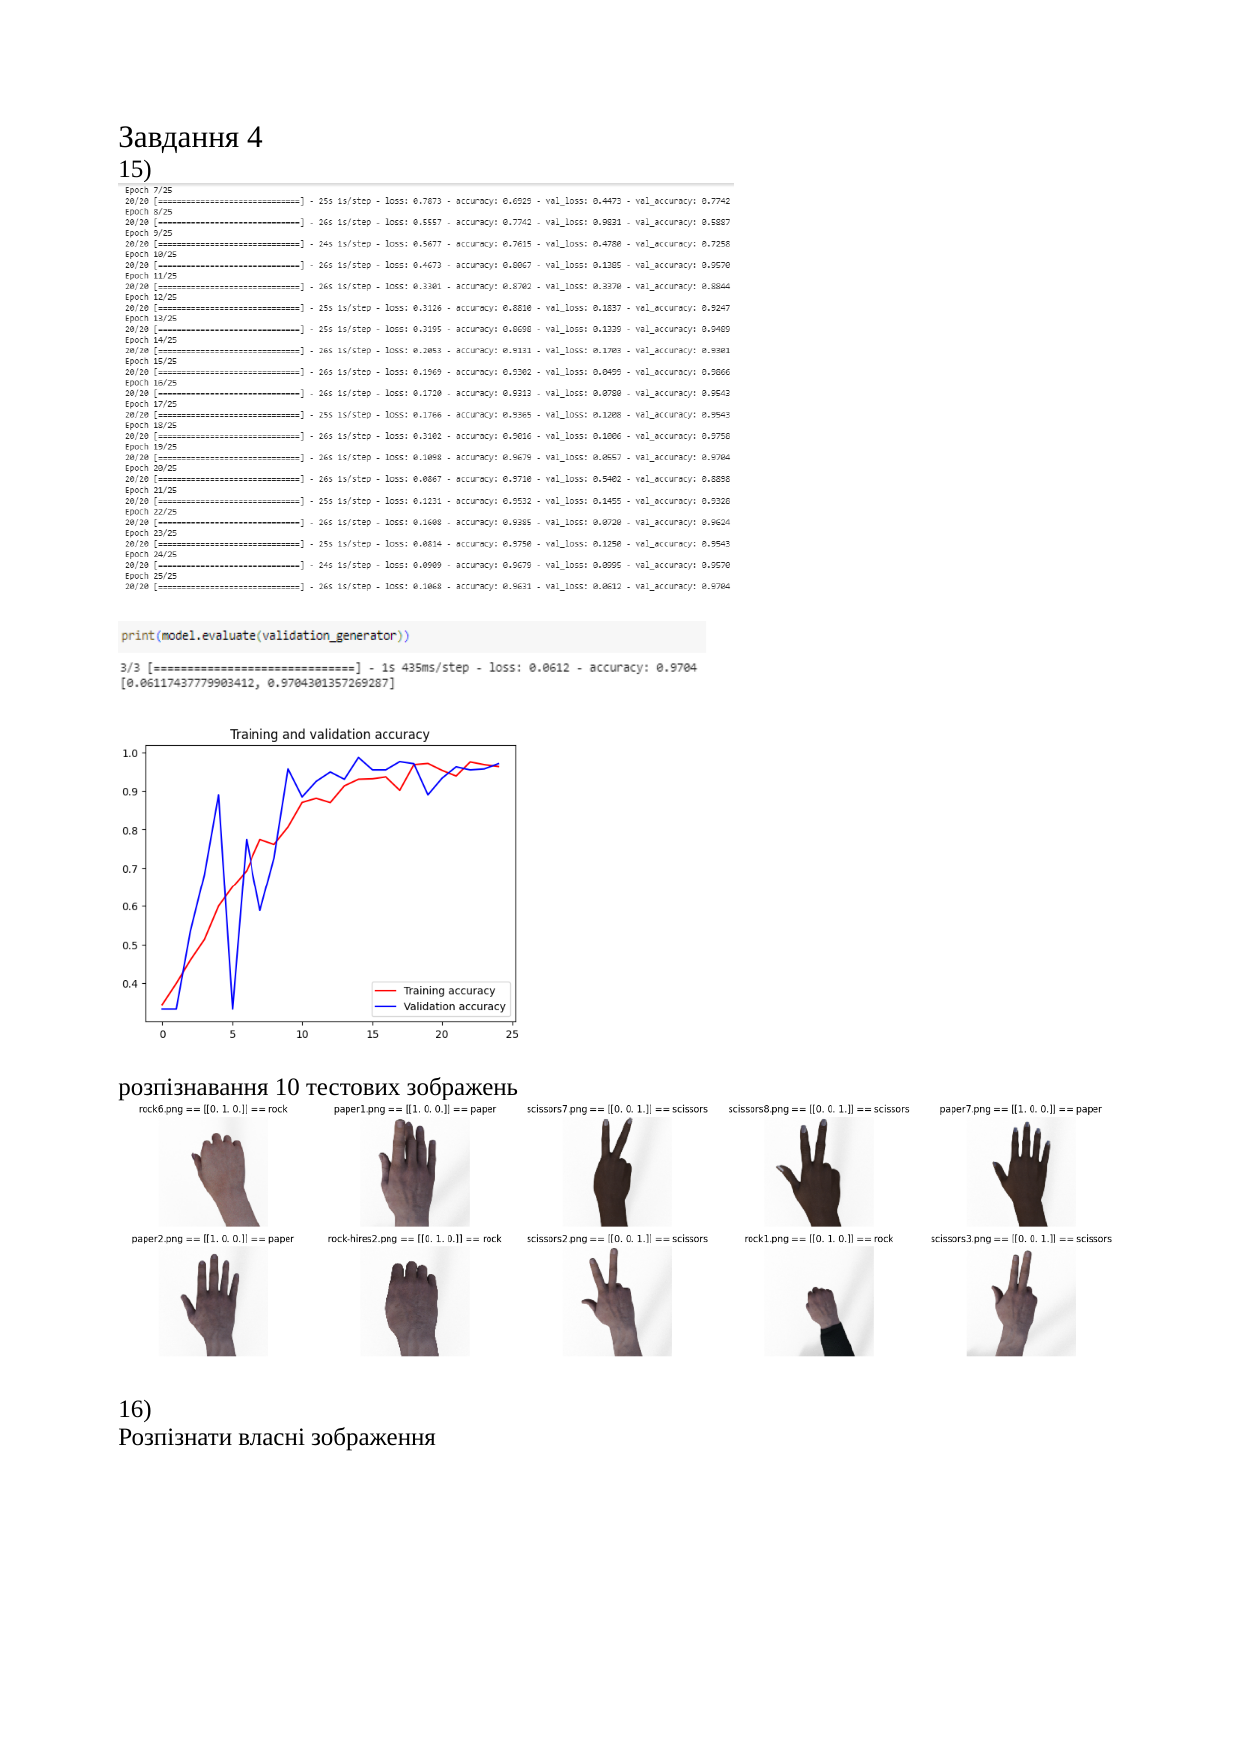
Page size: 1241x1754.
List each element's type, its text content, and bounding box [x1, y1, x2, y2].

text розпізнавання 10 тестових зображень [118, 1072, 1122, 1100]
text Завдання 4 [118, 118, 1122, 154]
picture [126, 1100, 1114, 1365]
text Розпізнати власні зображення [118, 1422, 1122, 1451]
text 15) [118, 154, 1122, 183]
picture [118, 621, 707, 700]
picture [118, 728, 519, 1043]
text 16) [118, 1394, 1122, 1422]
picture [118, 182, 734, 593]
